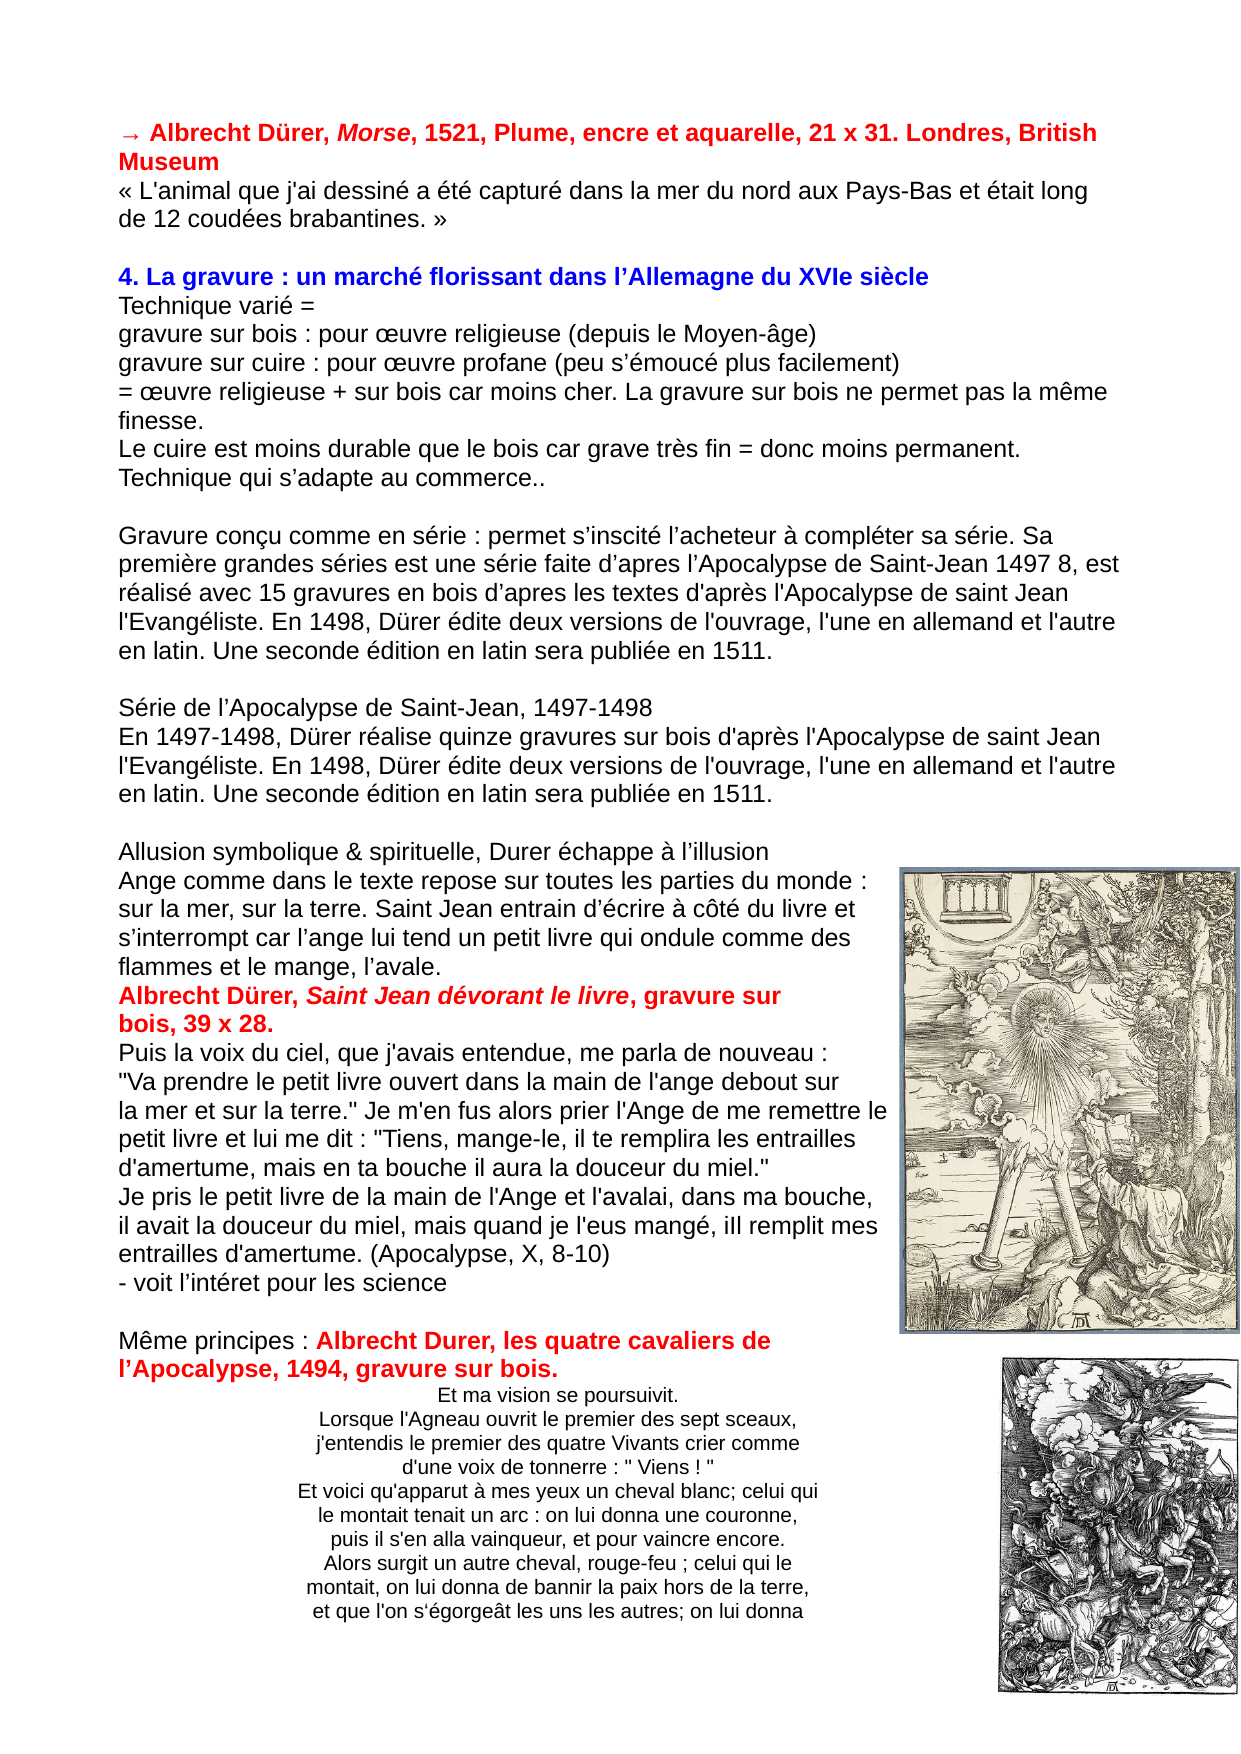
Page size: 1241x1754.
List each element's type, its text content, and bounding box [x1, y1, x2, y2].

text Gravure conçu comme en série : permet s’inscité l’acheteur à compléter sa série. Sa première grandes séries est une série faite d’apres l’Apocalypse de Saint-Jean 1497 8, est réalisé avec 15 gravures en bois d’apres les textes d'après l'Apocalypse de saint Jean l'Evangéliste. En 1498, Dürer édite deux versions de l'ouvrage, l'une en allemand et l'autre en latin. Une seconde édition en latin sera publiée en 1511. [118, 521, 1122, 664]
text j'entendis le premier des quatre Vivants crier comme [118, 1431, 997, 1455]
text montait, on lui donna de bannir la paix hors de la terre, [118, 1575, 997, 1599]
text puis il s'en alla vainqueur, et pour vaincre encore. [118, 1527, 997, 1551]
text "Va prendre le petit livre ouvert dans la main de l'ange debout sur [118, 1067, 899, 1096]
text Le cuire est moins durable que le bois car grave très fin = donc moins permanent. [118, 434, 1122, 463]
text - voit l’intéret pour les science [118, 1268, 899, 1297]
text et que l'on s‘égorgeât les uns les autres; on lui donna [118, 1599, 997, 1623]
text le montait tenait un arc : on lui donna une couronne, [118, 1503, 997, 1527]
text bois, 39 x 28. [118, 1009, 899, 1038]
text Série de l’Apocalypse de Saint-Jean, 1497-1498 [118, 693, 1122, 722]
text Alors surgit un autre cheval, rouge-feu ; celui qui le [118, 1551, 997, 1575]
text Puis la voix du ciel, que j'avais entendue, me parla de nouveau : [118, 1038, 899, 1067]
text Et voici qu'apparut à mes yeux un cheval blanc; celui qui [118, 1479, 997, 1503]
text « L'animal que j'ai dessiné a été capturé dans la mer du nord aux Pays-Bas et était long de 12 coudées brabantines. » [118, 176, 1122, 233]
text 4. La gravure : un marché florissant dans l’Allemagne du XVIe siècle [118, 262, 1122, 291]
text Albrecht Dürer, Saint Jean dévorant le livre, gravure sur [118, 981, 899, 1009]
text = œuvre religieuse + sur bois car moins cher. La gravure sur bois ne permet pas la même finesse. [118, 377, 1122, 434]
text la mer et sur la terre." Je m'en fus alors prier l'Ange de me remettre le petit livre et lui me dit : "Tiens, mange-le, il te remplira les entrailles [118, 1096, 899, 1153]
text Technique qui s’adapte au commerce.. [118, 463, 1122, 492]
text Allusion symbolique & spirituelle, Durer échappe à l’illusion [118, 837, 1122, 866]
text Ange comme dans le texte repose sur toutes les parties du monde : sur la mer, sur la terre. Saint Jean entrain d’écrire à côté du livre et s’interrompt car l’ange lui tend un petit livre qui ondule comme des flammes et le mange, l’avale. [118, 866, 1122, 981]
text gravure sur cuire : pour œuvre profane (peu s’émoucé plus facilement) [118, 348, 1122, 377]
text Même principes : Albrecht Durer, les quatre cavaliers de l’Apocalypse, 1494, gravure sur bois. [118, 1326, 1122, 1383]
text Je pris le petit livre de la main de l'Ange et l'avalai, dans ma bouche, [118, 1182, 899, 1211]
text → Albrecht Dürer, Morse, 1521, Plume, encre et aquarelle, 21 x 31. Londres, British Museum [118, 118, 1122, 176]
text En 1497-1498, Dürer réalise quinze gravures sur bois d'après l'Apocalypse de saint Jean l'Evangéliste. En 1498, Dürer édite deux versions de l'ouvrage, l'une en allemand et l'autre en latin. Une seconde édition en latin sera publiée en 1511. [118, 722, 1122, 808]
text Lorsque l'Agneau ouvrit le premier des sept sceaux, [118, 1407, 997, 1431]
text gravure sur bois : pour œuvre religieuse (depuis le Moyen-âge) [118, 319, 1122, 348]
text il avait la douceur du miel, mais quand je l'eus mangé, iIl remplit mes entrailles d'amertume. (Apocalypse, X, 8-10) [118, 1211, 899, 1268]
text Et ma vision se poursuivit. [118, 1383, 997, 1407]
text d'amertume, mais en ta bouche il aura la douceur du miel." [118, 1153, 899, 1182]
text Technique varié = [118, 291, 1122, 319]
text d'une voix de tonnerre : " Viens ! " [118, 1455, 997, 1479]
picture [899, 867, 1240, 1334]
picture [997, 1355, 1241, 1697]
